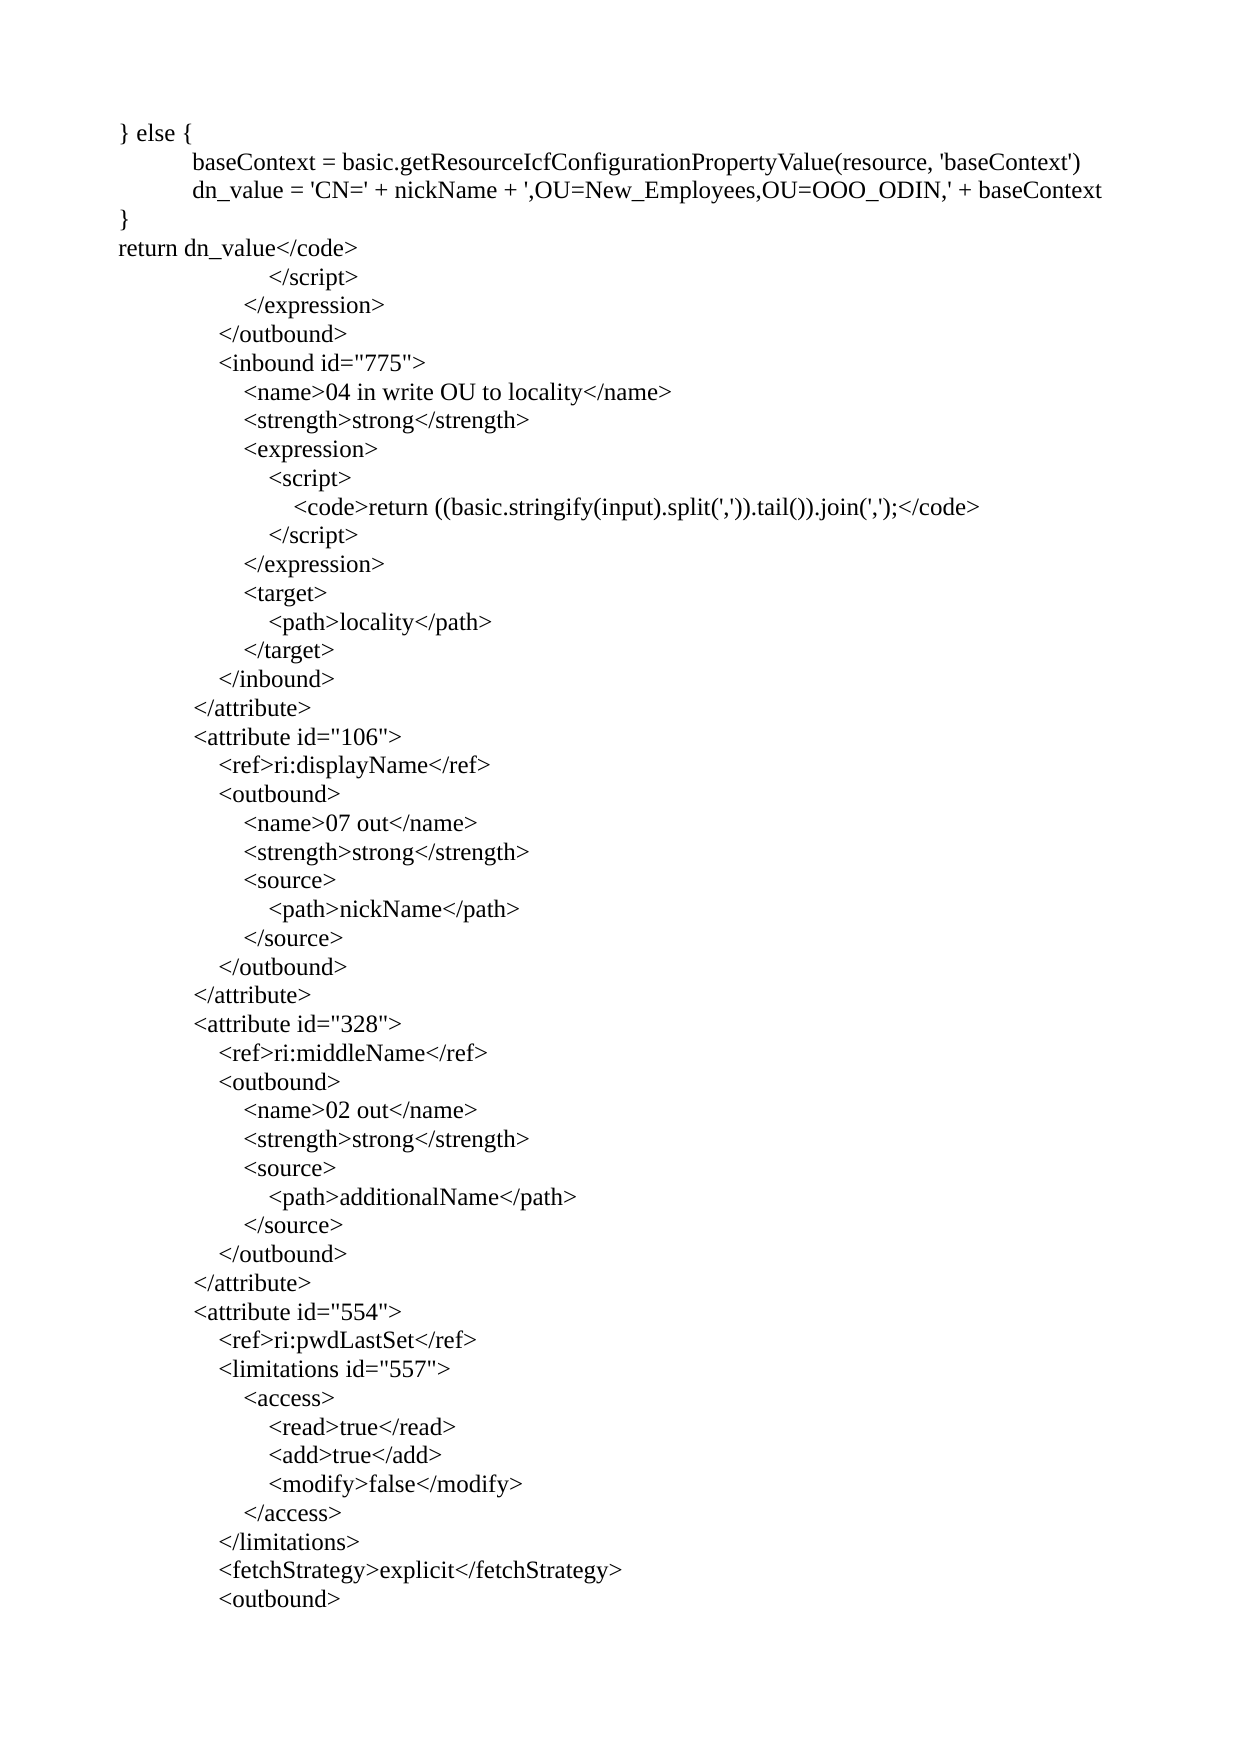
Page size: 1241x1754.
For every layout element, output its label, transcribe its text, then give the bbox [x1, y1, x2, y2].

text <fetchStrategy>explicit</fetchStrategy> [118, 1556, 1122, 1584]
text </access> [118, 1498, 1122, 1527]
text <path>additionalName</path> [118, 1182, 1122, 1211]
text <attribute id="554"> [118, 1297, 1122, 1326]
text </script> [118, 262, 1122, 291]
text return dn_value</code> [118, 233, 1122, 262]
text <outbound> [118, 779, 1122, 808]
text <source> [118, 1153, 1122, 1182]
text <outbound> [118, 1067, 1122, 1096]
text <ref>ri:displayName</ref> [118, 751, 1122, 779]
text </inbound> [118, 664, 1122, 693]
text baseContext = basic.getResourceIcfConfigurationPropertyValue(resource, 'baseContext') [118, 147, 1122, 176]
text <path>locality</path> [118, 607, 1122, 636]
text </source> [118, 923, 1122, 952]
text <strength>strong</strength> [118, 1124, 1122, 1153]
text </expression> [118, 291, 1122, 319]
text <name>04 in write OU to locality</name> [118, 377, 1122, 406]
text <modify>false</modify> [118, 1469, 1122, 1498]
text <target> [118, 578, 1122, 607]
text <access> [118, 1383, 1122, 1412]
text <ref>ri:pwdLastSet</ref> [118, 1326, 1122, 1354]
text <attribute id="106"> [118, 722, 1122, 751]
text <strength>strong</strength> [118, 837, 1122, 866]
text </outbound> [118, 952, 1122, 981]
text </limitations> [118, 1527, 1122, 1556]
text </expression> [118, 549, 1122, 578]
text <strength>strong</strength> [118, 406, 1122, 434]
text </attribute> [118, 693, 1122, 722]
text <script> [118, 463, 1122, 492]
text <expression> [118, 434, 1122, 463]
text <name>02 out</name> [118, 1096, 1122, 1124]
text <ref>ri:middleName</ref> [118, 1038, 1122, 1067]
text </outbound> [118, 1239, 1122, 1268]
text <outbound> [118, 1584, 1122, 1613]
text <inbound id="775"> [118, 348, 1122, 377]
text </attribute> [118, 1268, 1122, 1297]
text <add>true</add> [118, 1441, 1122, 1469]
text </source> [118, 1211, 1122, 1239]
text } [118, 204, 1122, 233]
text <attribute id="328"> [118, 1009, 1122, 1038]
text <read>true</read> [118, 1412, 1122, 1441]
text </script> [118, 521, 1122, 549]
text } else { [118, 118, 1122, 147]
text <name>07 out</name> [118, 808, 1122, 837]
text <code>return ((basic.stringify(input).split(',')).tail()).join(',');</code> [118, 492, 1122, 521]
text <limitations id="557"> [118, 1354, 1122, 1383]
text <path>nickName</path> [118, 894, 1122, 923]
text </attribute> [118, 981, 1122, 1009]
text <source> [118, 866, 1122, 894]
text dn_value = 'CN=' + nickName + ',OU=New_Employees,OU=OOO_ODIN,' + baseContext [118, 176, 1122, 204]
text </target> [118, 636, 1122, 664]
text </outbound> [118, 319, 1122, 348]
